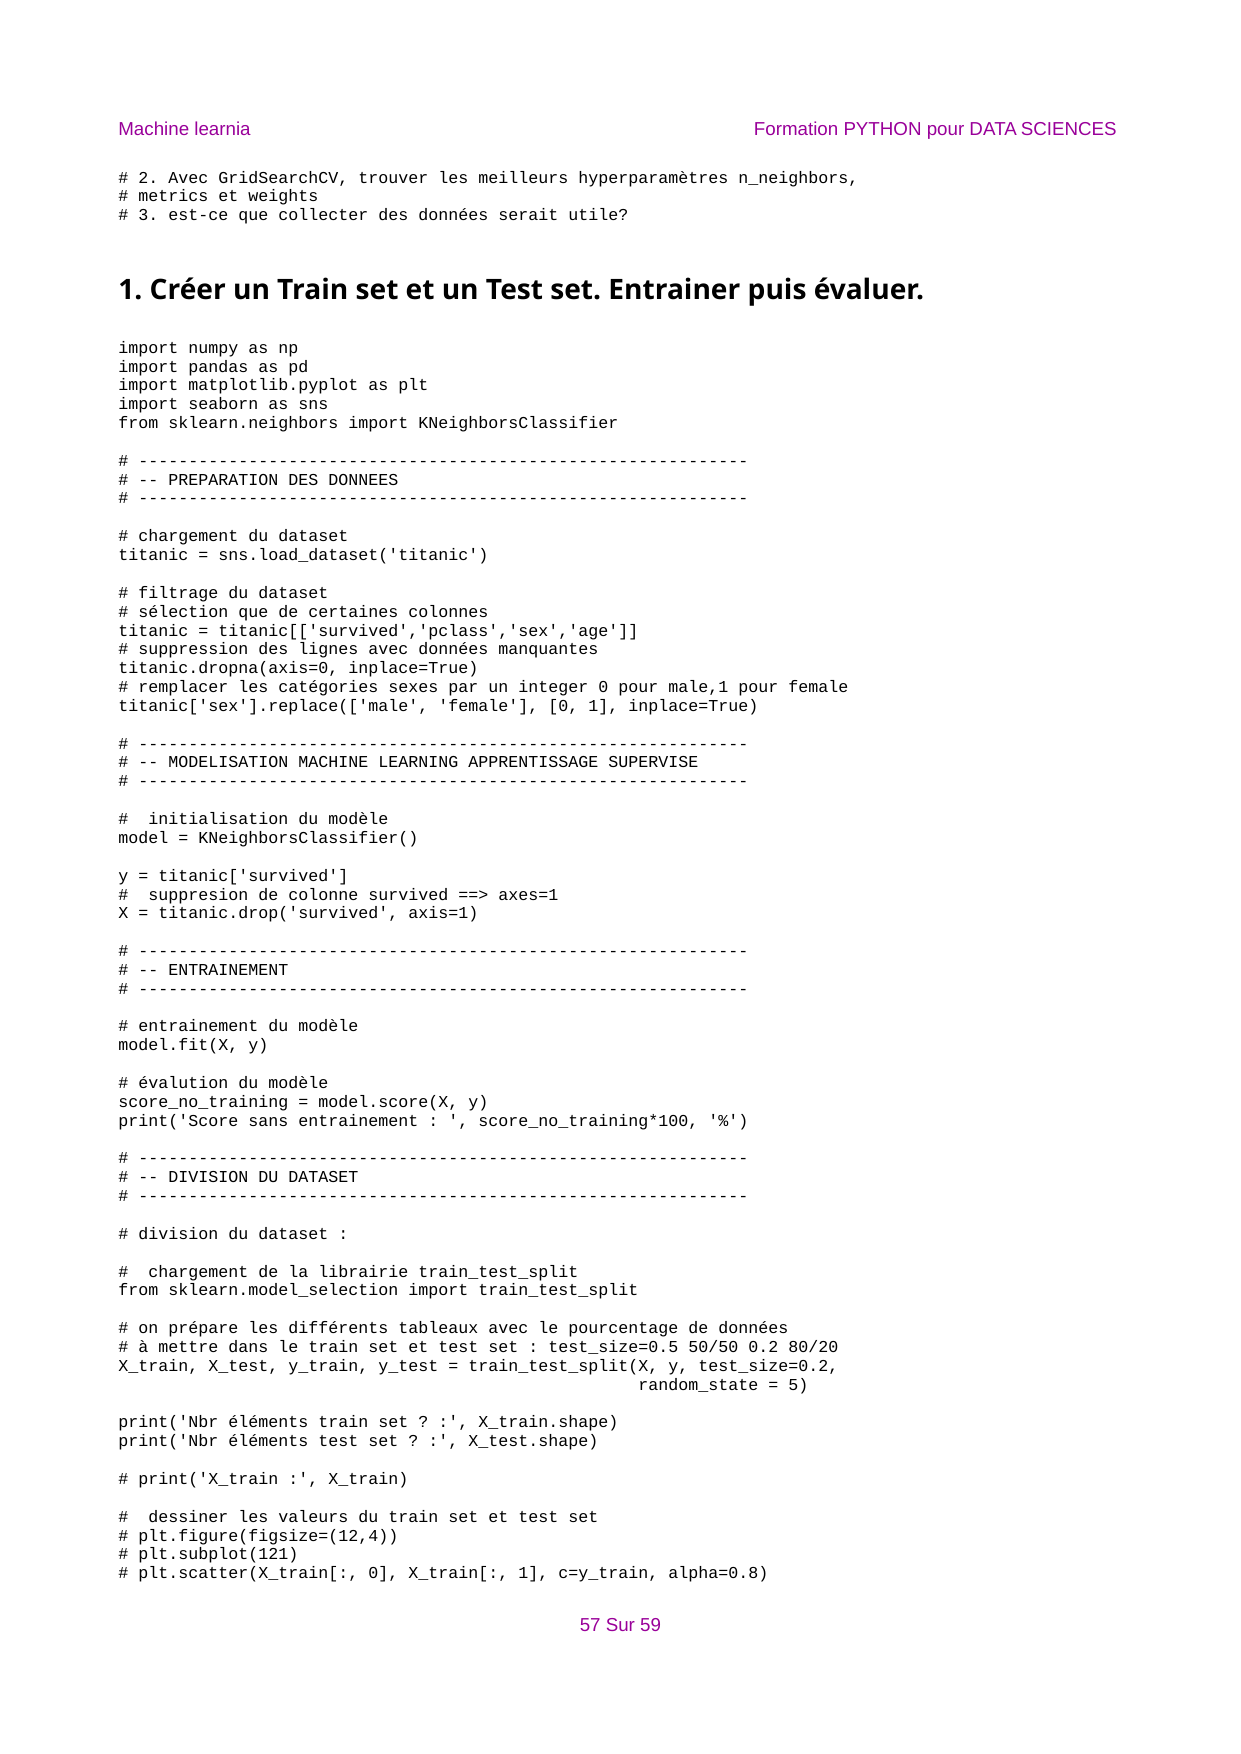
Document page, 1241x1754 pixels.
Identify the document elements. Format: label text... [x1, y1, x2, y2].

text # ------------------------------------------------------------- [118, 980, 1122, 999]
text # évalution du modèle [118, 1074, 1122, 1093]
text # 2. Avec GridSearchCV, trouver les meilleurs hyperparamètres n_neighbors, [118, 169, 1122, 188]
text import seaborn as sns [118, 396, 1122, 415]
subtitle 1. Créer un Train set et un Test set. Entrainer puis évaluer. [118, 269, 1122, 308]
text titanic.dropna(axis=0, inplace=True) [118, 660, 1122, 679]
text from sklearn.model_selection import train_test_split [118, 1282, 1122, 1301]
text # sélection que de certaines colonnes [118, 603, 1122, 622]
text # ------------------------------------------------------------- [118, 735, 1122, 754]
text # -- DIVISION DU DATASET [118, 1169, 1122, 1188]
text # suppresion de colonne survived ==> axes=1 [118, 886, 1122, 905]
text # ------------------------------------------------------------- [118, 943, 1122, 961]
text random_state = 5) [118, 1376, 1122, 1395]
text # on prépare les différents tableaux avec le pourcentage de données [118, 1320, 1122, 1338]
text import pandas as pd [118, 358, 1122, 377]
text # metrics et weights [118, 188, 1122, 207]
text from sklearn.neighbors import KNeighborsClassifier [118, 415, 1122, 433]
text print('Nbr éléments train set ? :', X_train.shape) [118, 1414, 1122, 1433]
text # division du dataset : [118, 1225, 1122, 1244]
text # entrainement du modèle [118, 1018, 1122, 1037]
text # ------------------------------------------------------------- [118, 1150, 1122, 1169]
text print('Score sans entrainement : ', score_no_training*100, '%') [118, 1112, 1122, 1131]
text # chargement de la librairie train_test_split [118, 1263, 1122, 1282]
text score_no_training = model.score(X, y) [118, 1093, 1122, 1112]
text titanic = titanic[['survived','pclass','sex','age']] [118, 622, 1122, 641]
text y = titanic['survived'] [118, 867, 1122, 886]
text X = titanic.drop('survived', axis=1) [118, 905, 1122, 924]
text # -- PREPARATION DES DONNEES [118, 471, 1122, 490]
text # print('X_train :', X_train) [118, 1471, 1122, 1489]
text model.fit(X, y) [118, 1037, 1122, 1056]
text # 3. est-ce que collecter des données serait utile? [118, 207, 1122, 226]
text # ------------------------------------------------------------- [118, 773, 1122, 792]
text print('Nbr éléments test set ? :', X_test.shape) [118, 1433, 1122, 1452]
text # -- MODELISATION MACHINE LEARNING APPRENTISSAGE SUPERVISE [118, 754, 1122, 773]
text import numpy as np [118, 339, 1122, 358]
text titanic['sex'].replace(['male', 'female'], [0, 1], inplace=True) [118, 697, 1122, 716]
text # plt.scatter(X_train[:, 0], X_train[:, 1], c=y_train, alpha=0.8) [118, 1565, 1122, 1584]
text titanic = sns.load_dataset('titanic') [118, 547, 1122, 566]
text # à mettre dans le train set et test set : test_size=0.5 50/50 0.2 80/20 [118, 1338, 1122, 1357]
text X_train, X_test, y_train, y_test = train_test_split(X, y, test_size=0.2, [118, 1357, 1122, 1376]
text model = KNeighborsClassifier() [118, 829, 1122, 848]
text # ------------------------------------------------------------- [118, 490, 1122, 509]
text # ------------------------------------------------------------- [118, 1188, 1122, 1207]
text import matplotlib.pyplot as plt [118, 377, 1122, 396]
text # dessiner les valeurs du train set et test set [118, 1508, 1122, 1527]
text # filtrage du dataset [118, 584, 1122, 603]
text # -- ENTRAINEMENT [118, 961, 1122, 980]
text # suppression des lignes avec données manquantes [118, 641, 1122, 660]
text # ------------------------------------------------------------- [118, 452, 1122, 471]
text # remplacer les catégories sexes par un integer 0 pour male,1 pour female [118, 679, 1122, 697]
text # plt.subplot(121) [118, 1546, 1122, 1565]
text # initialisation du modèle [118, 811, 1122, 829]
text # chargement du dataset [118, 528, 1122, 547]
text # plt.figure(figsize=(12,4)) [118, 1527, 1122, 1546]
